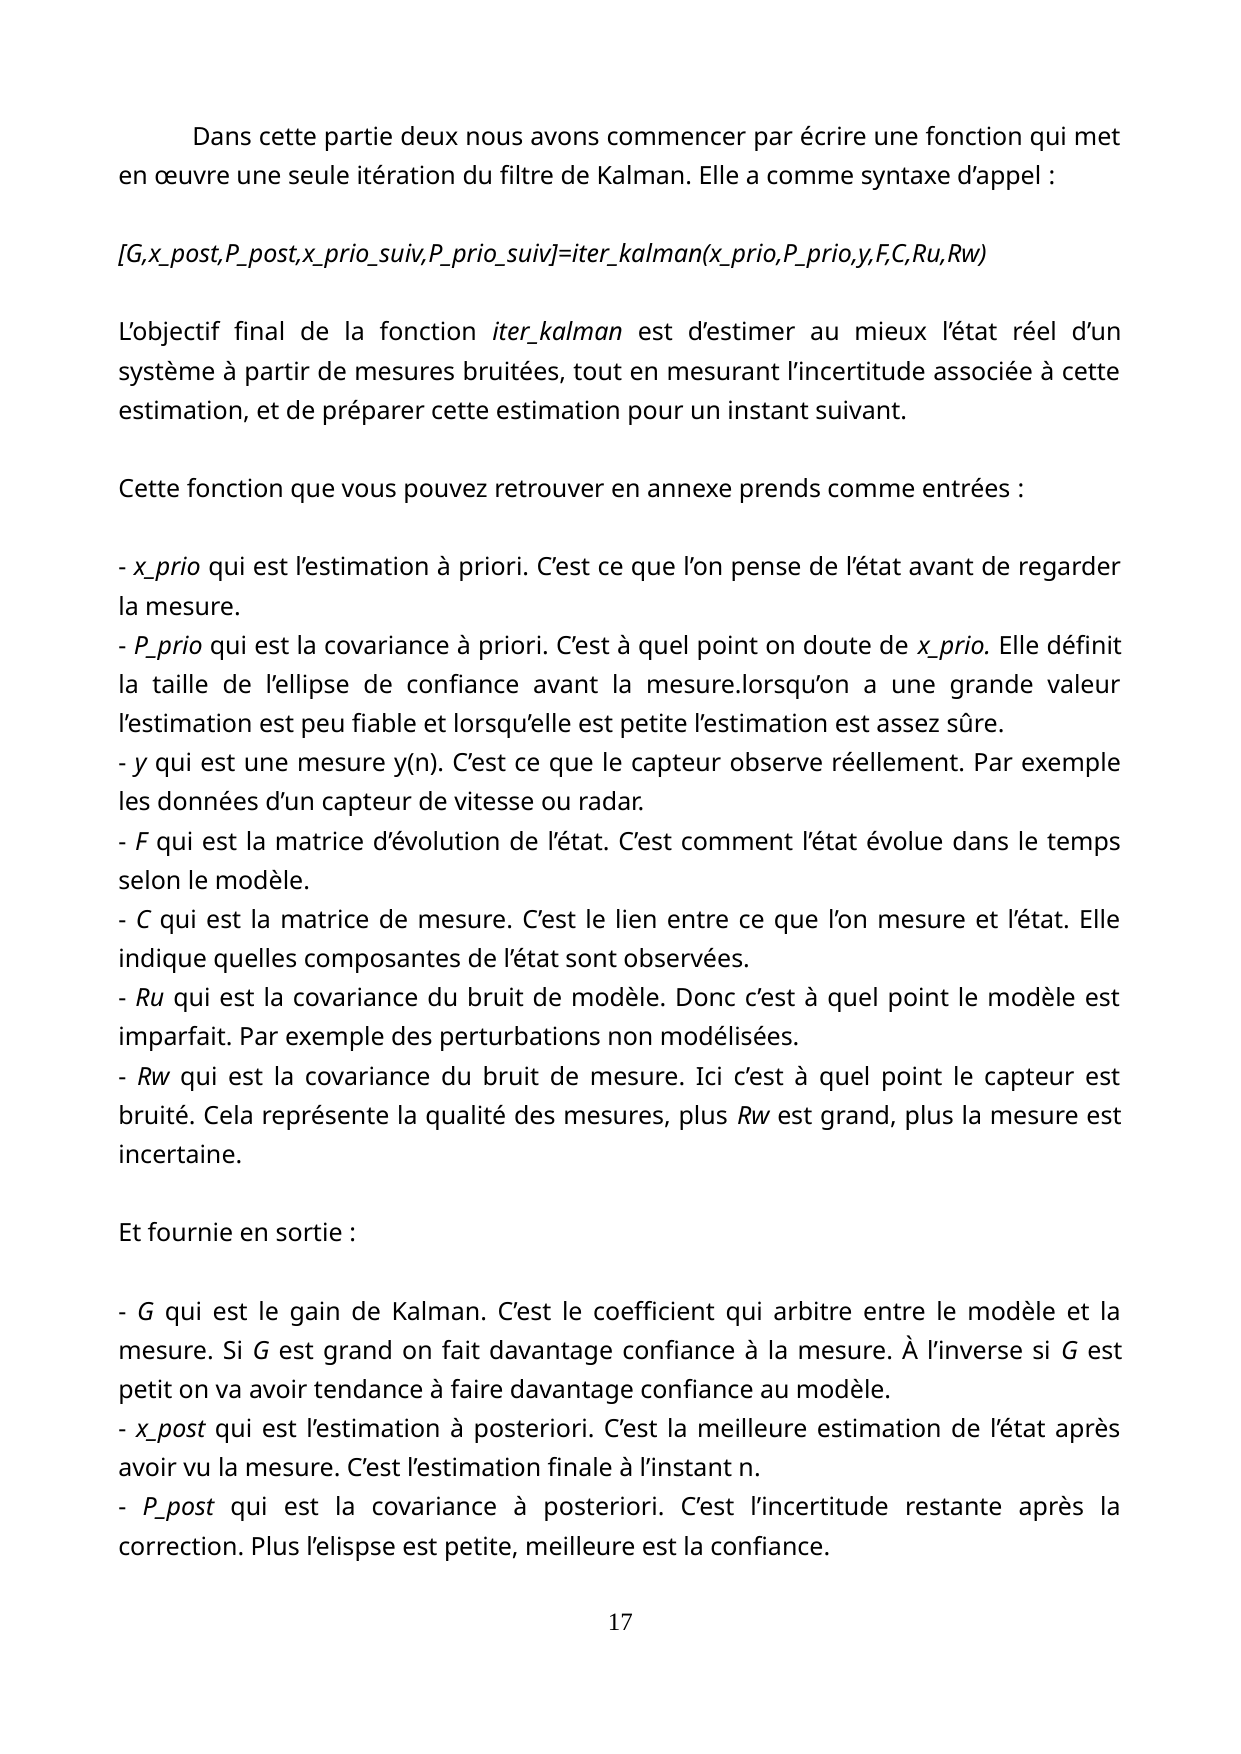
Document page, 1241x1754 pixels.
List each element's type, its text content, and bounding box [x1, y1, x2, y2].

text Et fournie en sortie : [118, 1215, 1122, 1249]
text - F qui est la matrice d’évolution de l’état. C’est comment l’état évolue dans le temps selon le modèle. [118, 823, 1122, 896]
text Cette fonction que vous pouvez retrouver en annexe prends comme entrées : [118, 471, 1122, 505]
text Dans cette partie deux nous avons commencer par écrire une fonction qui met en œuvre une seule itération du filtre de Kalman. Elle a comme syntaxe d’appel : [118, 118, 1122, 191]
text - Rw qui est la covariance du bruit de mesure. Ici c’est à quel point le capteur est bruité. Cela représente la qualité des mesures, plus Rw est grand, plus la mesure est incertaine. [118, 1058, 1122, 1171]
text - G qui est le gain de Kalman. C’est le coefficient qui arbitre entre le modèle et la mesure. Si G est grand on fait davantage confiance à la mesure. À l’inverse si G est petit on va avoir tendance à faire davantage confiance au modèle. [118, 1293, 1122, 1406]
text L’objectif final de la fonction iter_kalman est d’estimer au mieux l’état réel d’un système à partir de mesures bruitées, tout en mesurant l’incertitude associée à cette estimation, et de préparer cette estimation pour un instant suivant. [118, 314, 1122, 426]
text - P_prio qui est la covariance à priori. C’est à quel point on doute de x_prio. Elle définit la taille de l’ellipse de confiance avant la mesure.lorsqu’on a une grande valeur l’estimation est peu fiable et lorsqu’elle est petite l’estimation est assez sûre. [118, 627, 1122, 740]
text - C qui est la matrice de mesure. C’est le lien entre ce que l’on mesure et l’état. Elle indique quelles composantes de l’état sont observées. [118, 901, 1122, 975]
text [G,x_post,P_post,x_prio_suiv,P_prio_suiv]=iter_kalman(x_prio,P_prio,y,F,C,Ru,Rw) [118, 236, 1122, 270]
text - Ru qui est la covariance du bruit de modèle. Donc c’est à quel point le modèle est imparfait. Par exemple des perturbations non modélisées. [118, 980, 1122, 1053]
text - y qui est une mesure y(n). C’est ce que le capteur observe réellement. Par exemple les données d’un capteur de vitesse ou radar. [118, 745, 1122, 818]
text - x_prio qui est l’estimation à priori. C’est ce que l’on pense de l’état avant de regarder la mesure. [118, 549, 1122, 622]
text - x_post qui est l’estimation à posteriori. C’est la meilleure estimation de l’état après avoir vu la mesure. C’est l’estimation finale à l’instant n. [118, 1411, 1122, 1484]
text - P_post qui est la covariance à posteriori. C’est l’incertitude restante après la correction. Plus l’elispse est petite, meilleure est la confiance. [118, 1489, 1122, 1562]
